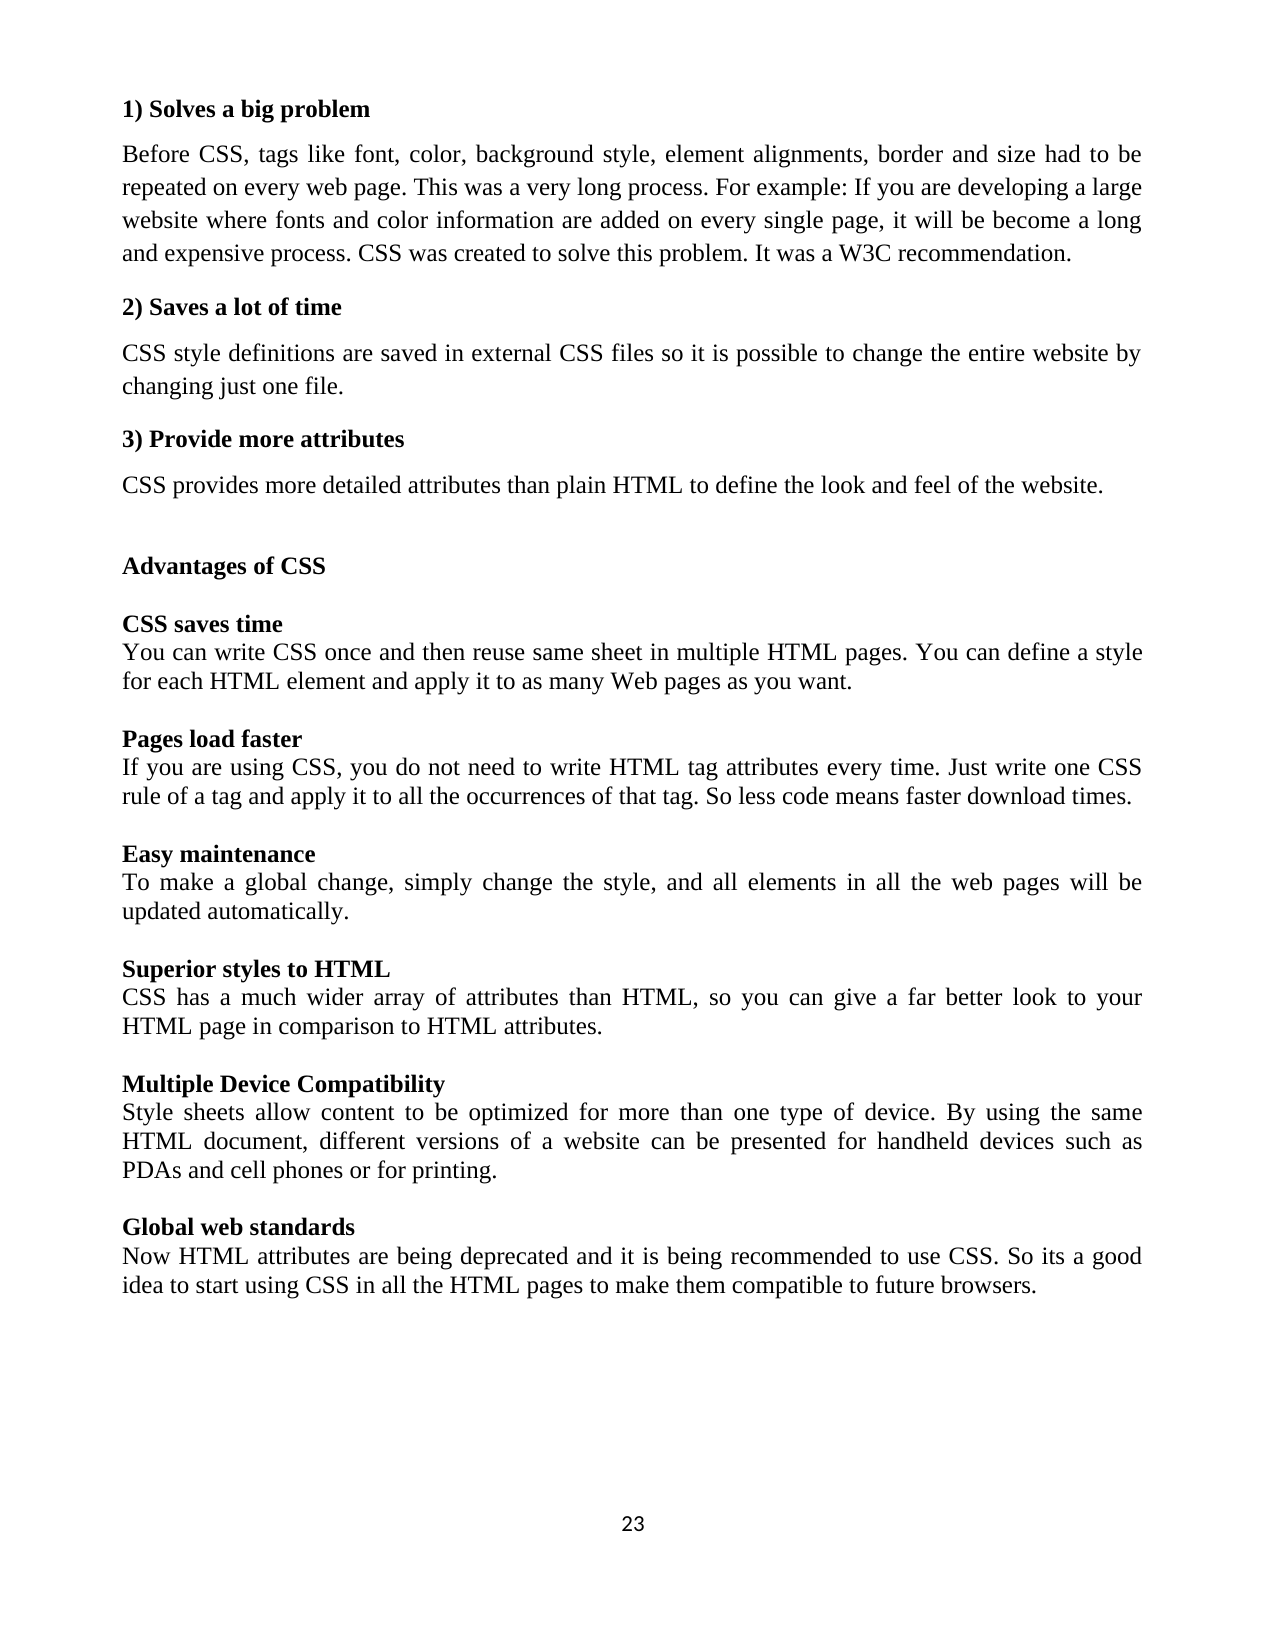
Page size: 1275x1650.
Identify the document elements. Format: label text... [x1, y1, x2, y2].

text Before CSS, tags like font, color, background style, element alignments, border and size had to be repeated on every web page. This was a very long process. For example: If you are developing a large website where fonts and color information are added on every single page, it will be become a long and expensive process. CSS was created to solve this problem. It was a W3C recommendation. [122, 139, 1144, 267]
text If you are using CSS, you do not need to write HTML tag attributes every time. Just write one CSS rule of a tag and apply it to all the occurrences of that tag. So less code means faster download times. [122, 752, 1144, 810]
text You can write CSS once and then reuse same sheet in multiple HTML pages. You can define a style for each HTML element and apply it to as many Web pages as you want. [122, 637, 1144, 695]
text Multiple Device Compatibility [122, 1069, 1144, 1097]
subtitle 1) Solves a big problem [122, 94, 1144, 122]
subtitle 3) Provide more attributes [122, 424, 1144, 453]
text CSS has a much wider array of attributes than HTML, so you can give a far better look to your HTML page in comparison to HTML attributes. [122, 982, 1144, 1040]
text CSS style definitions are saved in external CSS files so it is possible to change the entire website by changing just one file. [122, 338, 1144, 399]
subtitle 2) Saves a lot of time [122, 292, 1144, 321]
text Superior styles to HTML [122, 954, 1144, 982]
text Now HTML attributes are being deprecated and it is being recommended to use CSS. So its a good idea to start using CSS in all the HTML pages to make them compatible to future browsers. [122, 1241, 1144, 1299]
text Global web standards [122, 1212, 1144, 1241]
text CSS provides more detailed attributes than plain HTML to define the look and feel of the website. [122, 470, 1144, 499]
text Advantages of CSS [122, 551, 1144, 580]
text To make a global change, simply change the style, and all elements in all the web pages will be updated automatically. [122, 867, 1144, 925]
text Style sheets allow content to be optimized for more than one type of device. By using the same HTML document, different versions of a website can be presented for handheld devices such as PDAs and cell phones or for printing. [122, 1097, 1144, 1184]
text CSS saves time [122, 609, 1144, 637]
text Pages load faster [122, 724, 1144, 752]
text Easy maintenance [122, 839, 1144, 867]
